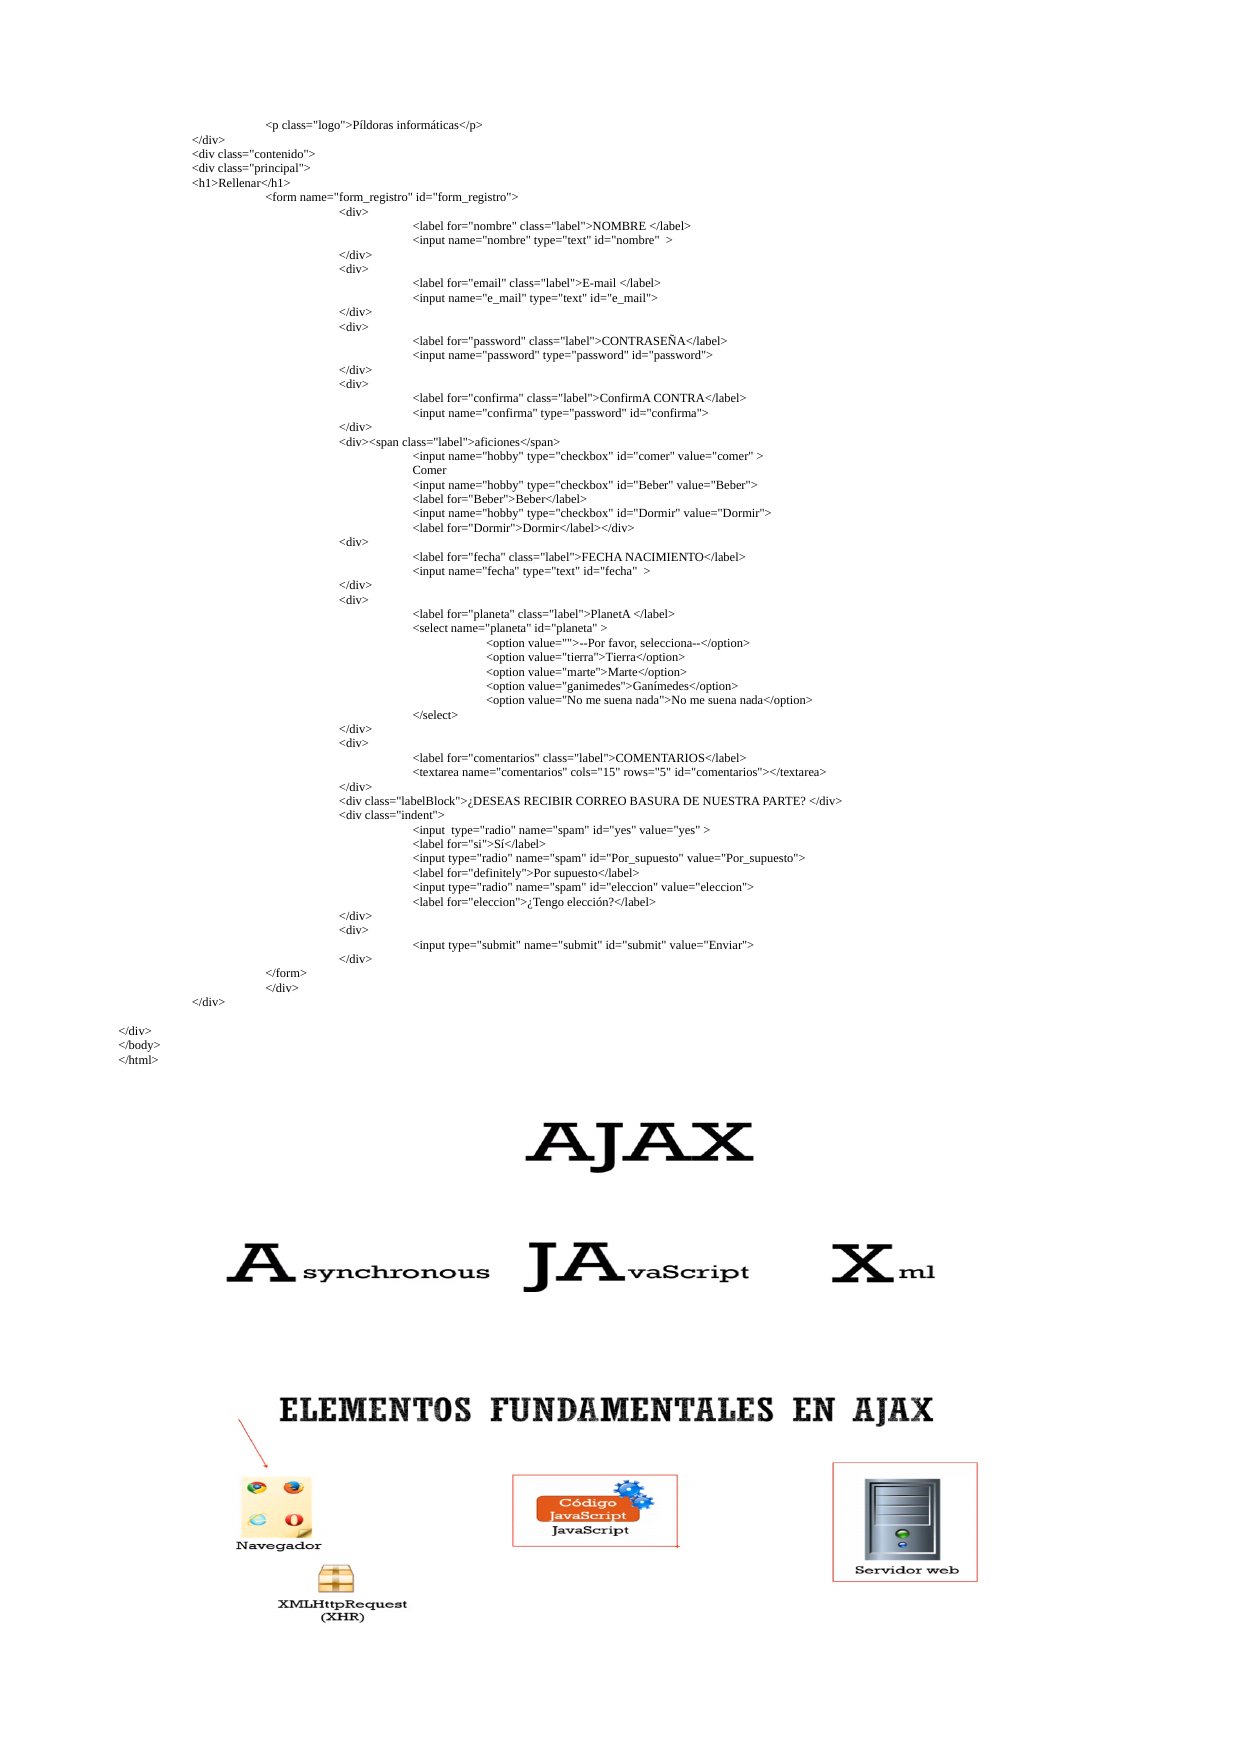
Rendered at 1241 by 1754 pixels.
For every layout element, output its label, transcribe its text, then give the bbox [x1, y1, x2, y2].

text <input name="nombre" type="text" id="nombre" > [118, 233, 1122, 247]
text <input type="radio" name="spam" id="eleccion" value="eleccion"> [118, 880, 1122, 894]
text </div> [118, 362, 1122, 377]
text <p class="logo">Píldoras informáticas</p> [118, 118, 1122, 132]
picture [202, 1366, 1031, 1629]
text <input type="radio" name="spam" id="yes" value="yes" > [118, 822, 1122, 837]
text </div> [118, 305, 1122, 319]
text <option value="">--Por favor, selecciona--</option> [118, 636, 1122, 650]
text </div> [118, 578, 1122, 592]
text </div> [118, 1024, 1122, 1038]
text <div> [118, 204, 1122, 219]
text </select> [118, 707, 1122, 722]
text <label for="nombre" class="label">NOMBRE </label> [118, 219, 1122, 233]
text <label for="planeta" class="label">PlanetA </label> [118, 607, 1122, 621]
text </div> [118, 247, 1122, 262]
text <div class="labelBlock">¿DESEAS RECIBIR CORREO BASURA DE NUESTRA PARTE? </div> [118, 794, 1122, 808]
text <label for="comentarios" class="label">COMENTARIOS</label> [118, 751, 1122, 765]
text <input type="submit" name="submit" id="submit" value="Enviar"> [118, 937, 1122, 952]
text <label for="fecha" class="label">FECHA NACIMIENTO</label> [118, 549, 1122, 564]
text <div> [118, 923, 1122, 937]
text </div> [118, 420, 1122, 434]
text </div> [118, 722, 1122, 736]
text <input name="hobby" type="checkbox" id="Beber" value="Beber"> [118, 477, 1122, 492]
text <option value="marte">Marte</option> [118, 664, 1122, 679]
text <div> [118, 319, 1122, 334]
text <input name="fecha" type="text" id="fecha" > [118, 564, 1122, 578]
text <option value="No me suena nada">No me suena nada</option> [118, 693, 1122, 707]
text <h1>Rellenar</h1> [118, 176, 1122, 190]
text <label for="Dormir">Dormir</label></div> [118, 521, 1122, 535]
text <input type="radio" name="spam" id="Por_supuesto" value="Por_supuesto"> [118, 851, 1122, 866]
text <textarea name="comentarios" cols="15" rows="5" id="comentarios"></textarea> [118, 765, 1122, 779]
text <select name="planeta" id="planeta" > [118, 621, 1122, 636]
text <label for="eleccion">¿Tengo elección?</label> [118, 894, 1122, 909]
text </div> [118, 779, 1122, 794]
picture [216, 1095, 1024, 1292]
text <div> [118, 262, 1122, 276]
text <option value="ganimedes">Ganímedes</option> [118, 679, 1122, 693]
text <input name="hobby" type="checkbox" id="Dormir" value="Dormir"> [118, 506, 1122, 521]
text </div> [118, 995, 1122, 1009]
text </div> [118, 132, 1122, 147]
text <div class="principal"> [118, 161, 1122, 176]
text <div> [118, 592, 1122, 607]
text <div> [118, 535, 1122, 549]
text <input name="password" type="password" id="password"> [118, 348, 1122, 362]
text <div><span class="label">aficiones</span> [118, 434, 1122, 449]
text <input name="hobby" type="checkbox" id="comer" value="comer" > [118, 449, 1122, 463]
text </html> [118, 1052, 1122, 1067]
text <option value="tierra">Tierra</option> [118, 650, 1122, 664]
text </div> [118, 909, 1122, 923]
text <label for="email" class="label">E-mail </label> [118, 276, 1122, 291]
text <div> [118, 736, 1122, 751]
text <label for="password" class="label">CONTRASEÑA</label> [118, 334, 1122, 348]
text <label for="confirma" class="label">ConfirmA CONTRA</label> [118, 391, 1122, 406]
text <div> [118, 377, 1122, 391]
text </div> [118, 952, 1122, 966]
text <label for="Beber">Beber</label> [118, 492, 1122, 506]
text <div class="contenido"> [118, 147, 1122, 161]
text <div class="indent"> [118, 808, 1122, 822]
text </body> [118, 1038, 1122, 1052]
text <input name="confirma" type="password" id="confirma"> [118, 406, 1122, 420]
text </form> [118, 966, 1122, 981]
text </div> [118, 981, 1122, 995]
text <label for="definitely">Por supuesto</label> [118, 866, 1122, 880]
text <input name="e_mail" type="text" id="e_mail"> [118, 291, 1122, 305]
text <label for="si">Sí</label> [118, 837, 1122, 851]
text <form name="form_registro" id="form_registro"> [118, 190, 1122, 204]
text Comer [118, 463, 1122, 477]
